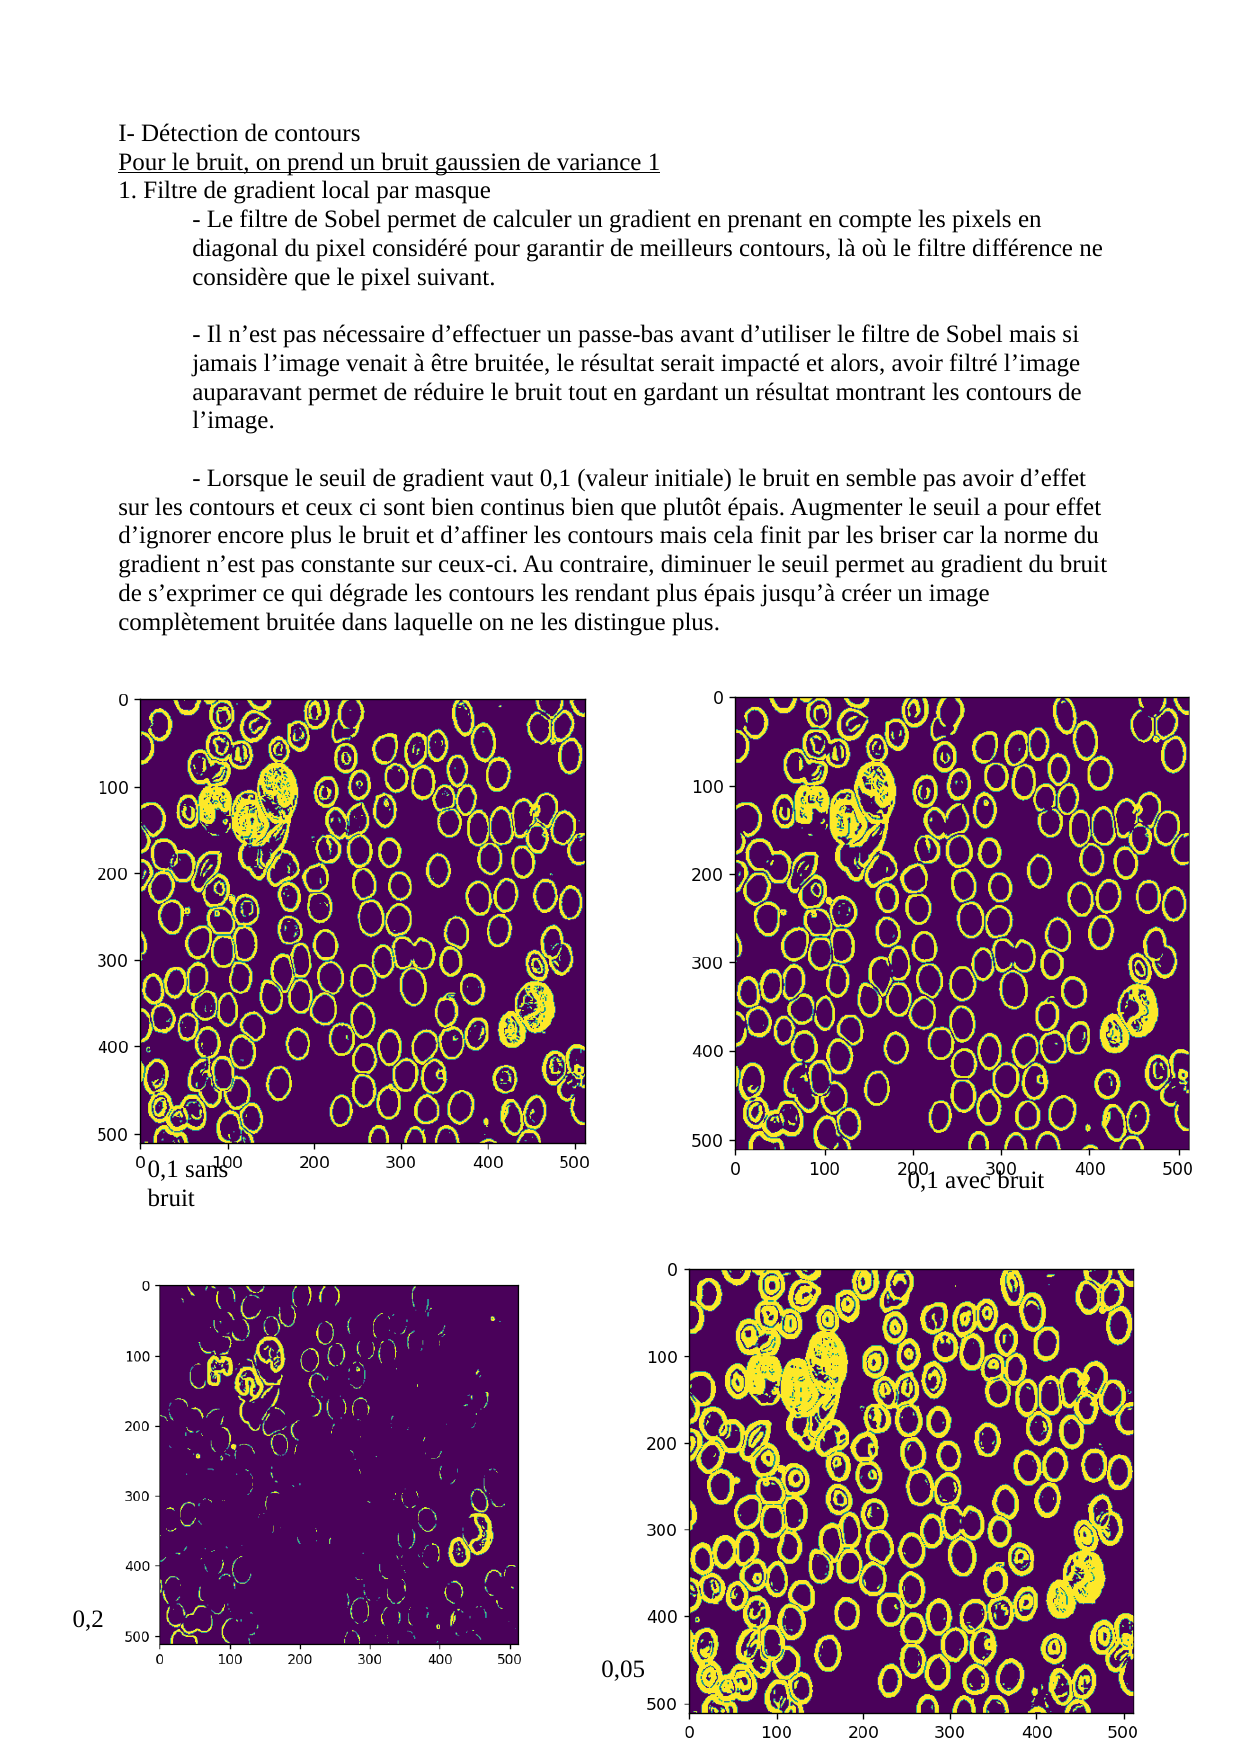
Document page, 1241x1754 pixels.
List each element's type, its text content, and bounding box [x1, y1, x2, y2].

picture [677, 670, 1241, 1197]
text 1. Filtre de gradient local par masque [118, 176, 1122, 204]
text Pour le bruit, on prend un bruit gaussien de variance 1 [118, 147, 1122, 176]
text - Il n’est pas nécessaire d’effectuer un passe-bas avant d’utiliser le filtre de Sobel mais si jamais l’image venait à être bruitée, le résultat serait impacté et alors, avoir filtré l’image auparavant permet de réduire le bruit tout en gardant un résultat montrant les contours de l’image. [118, 319, 1122, 434]
text - Le filtre de Sobel permet de calculer un gradient en prenant en compte les pixels en diagonal du pixel considéré pour garantir de meilleurs contours, là où le filtre différence ne considère que le pixel suivant. [118, 204, 1122, 291]
text - Lorsque le seuil de gradient vaut 0,1 (valeur initiale) le bruit en semble pas avoir d’effet sur les contours et ceux ci sont bien continus bien que plutôt épais. Augmenter le seuil a pour effet d’ignorer encore plus le bruit et d’affiner les contours mais cela finit par les briser car la norme du gradient n’est pas constante sur ceux-ci. Au contraire, diminuer le seuil permet au gradient du bruit de s’exprimer ce qui dégrade les contours les rendant plus épais jusqu’à créer un image complètement bruitée dans laquelle on ne les distingue plus. [118, 463, 1122, 636]
picture [611, 1231, 1183, 1754]
text I- Détection de contours [118, 118, 1122, 147]
picture [77, 670, 643, 1191]
picture [111, 1264, 547, 1684]
